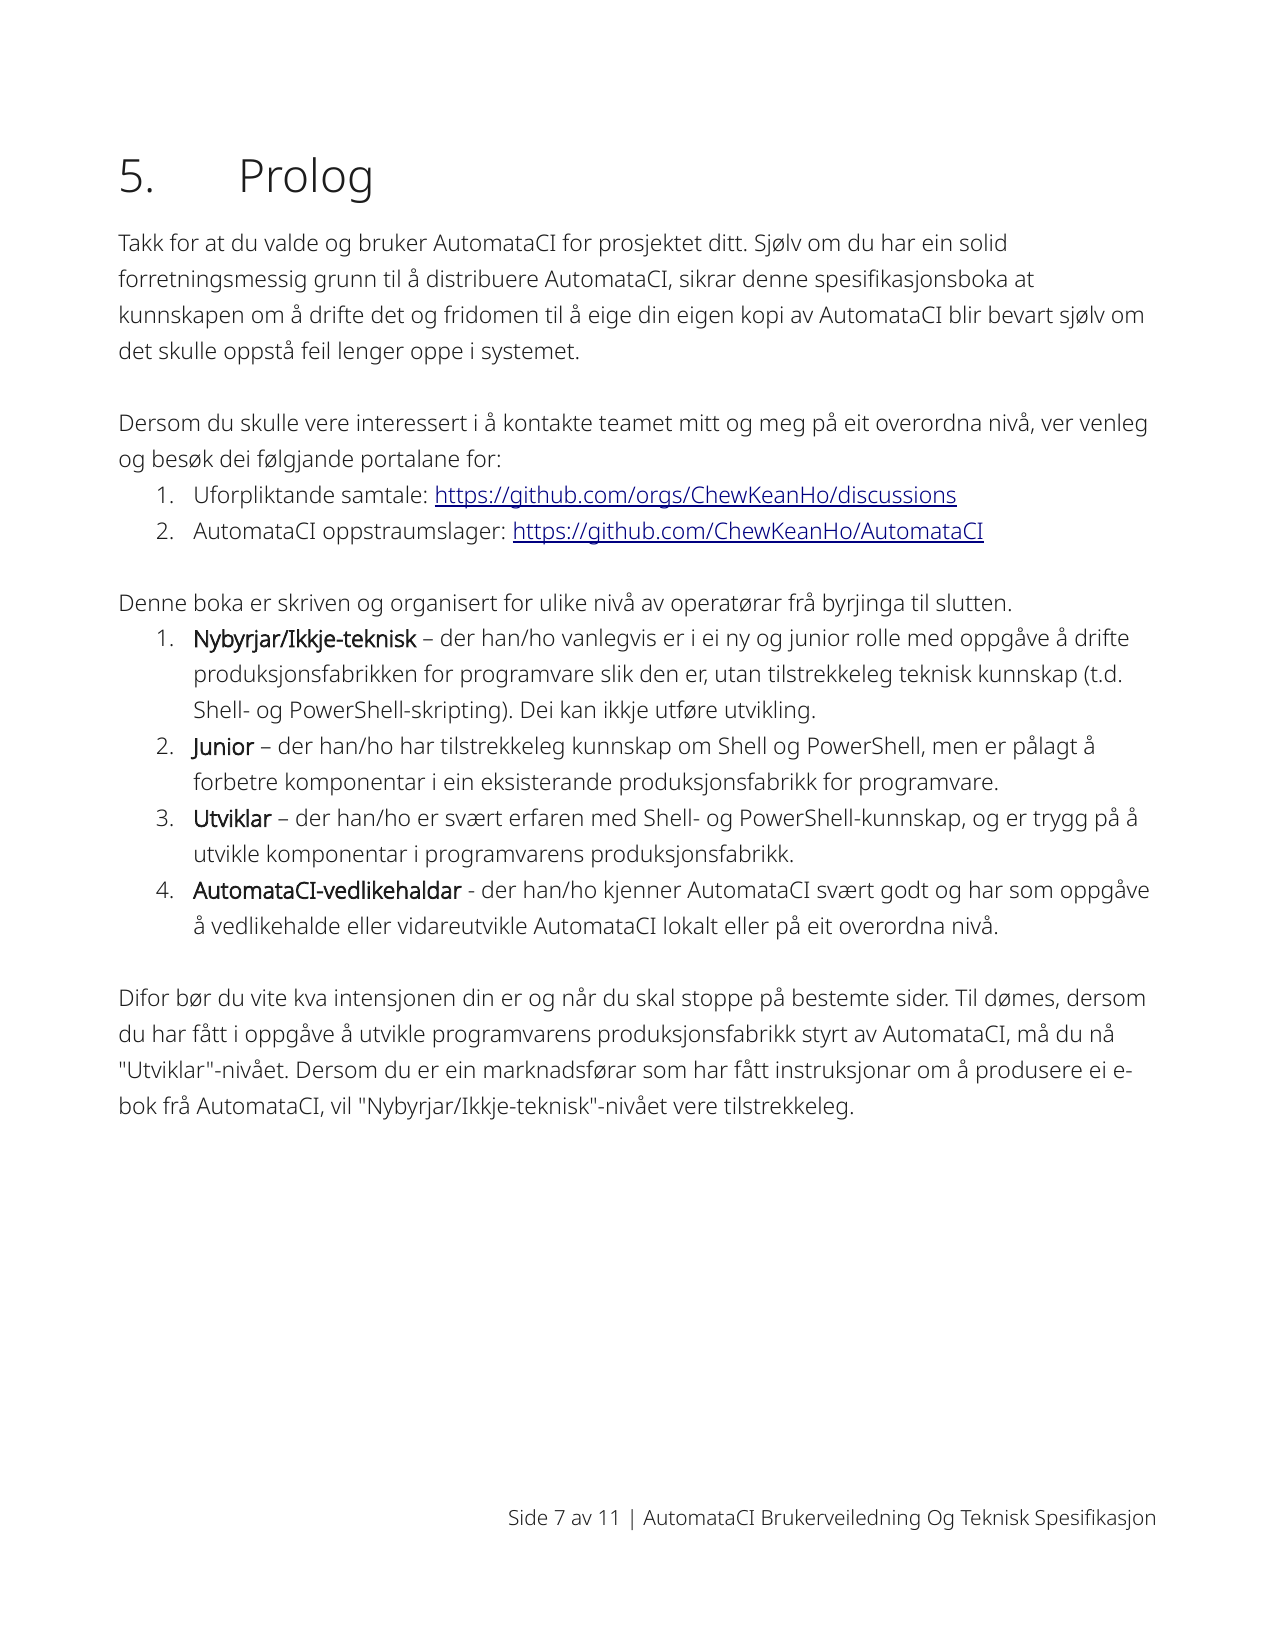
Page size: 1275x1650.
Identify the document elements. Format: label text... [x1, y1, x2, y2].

list Uforpliktande samtale: https://github.com/orgs/ChewKeanHo/discussions [156, 479, 1157, 510]
text Takk for at du valde og bruker AutomataCI for prosjektet ditt. Sjølv om du har ein solid forretningsmessig grunn til å distribuere AutomataCI, sikrar denne spesifikasjonsboka at kunnskapen om å drifte det og fridomen til å eige din eigen kopi av AutomataCI blir bevart sjølv om det skulle oppstå feil lenger oppe i systemet. [118, 227, 1157, 366]
list Utviklar – der han/ho er svært erfaren med Shell- og PowerShell-kunnskap, og er trygg på å utvikle komponentar i programvarens produksjonsfabrikk. [156, 802, 1157, 869]
subtitle Prolog [118, 143, 1157, 206]
list Nybyrjar/Ikkje-teknisk – der han/ho vanlegvis er i ei ny og junior rolle med oppgåve å drifte produksjonsfabrikken for programvare slik den er, utan tilstrekkeleg teknisk kunnskap (t.d. Shell- og PowerShell-skripting). Dei kan ikkje utføre utvikling. [156, 622, 1157, 726]
text Difor bør du vite kva intensjonen din er og når du skal stoppe på bestemte sider. Til dømes, dersom du har fått i oppgåve å utvikle programvarens produksjonsfabrikk styrt av AutomataCI, må du nå "Utviklar"-nivået. Dersom du er ein marknadsførar som har fått instruksjonar om å produsere ei e-bok frå AutomataCI, vil "Nybyrjar/Ikkje-teknisk"-nivået vere tilstrekkeleg. [118, 982, 1157, 1121]
list Junior – der han/ho har tilstrekkeleg kunnskap om Shell og PowerShell, men er pålagt å forbetre komponentar i ein eksisterande produksjonsfabrikk for programvare. [156, 730, 1157, 797]
list AutomataCI-vedlikehaldar - der han/ho kjenner AutomataCI svært godt og har som oppgåve å vedlikehalde eller vidareutvikle AutomataCI lokalt eller på eit overordna nivå. [156, 874, 1157, 941]
text Dersom du skulle vere interessert i å kontakte teamet mitt og meg på eit overordna nivå, ver venleg og besøk dei følgjande portalane for: [118, 407, 1157, 474]
text Denne boka er skriven og organisert for ulike nivå av operatørar frå byrjinga til slutten. [118, 586, 1157, 618]
list AutomataCI oppstraumslager: https://github.com/ChewKeanHo/AutomataCI [156, 514, 1157, 546]
